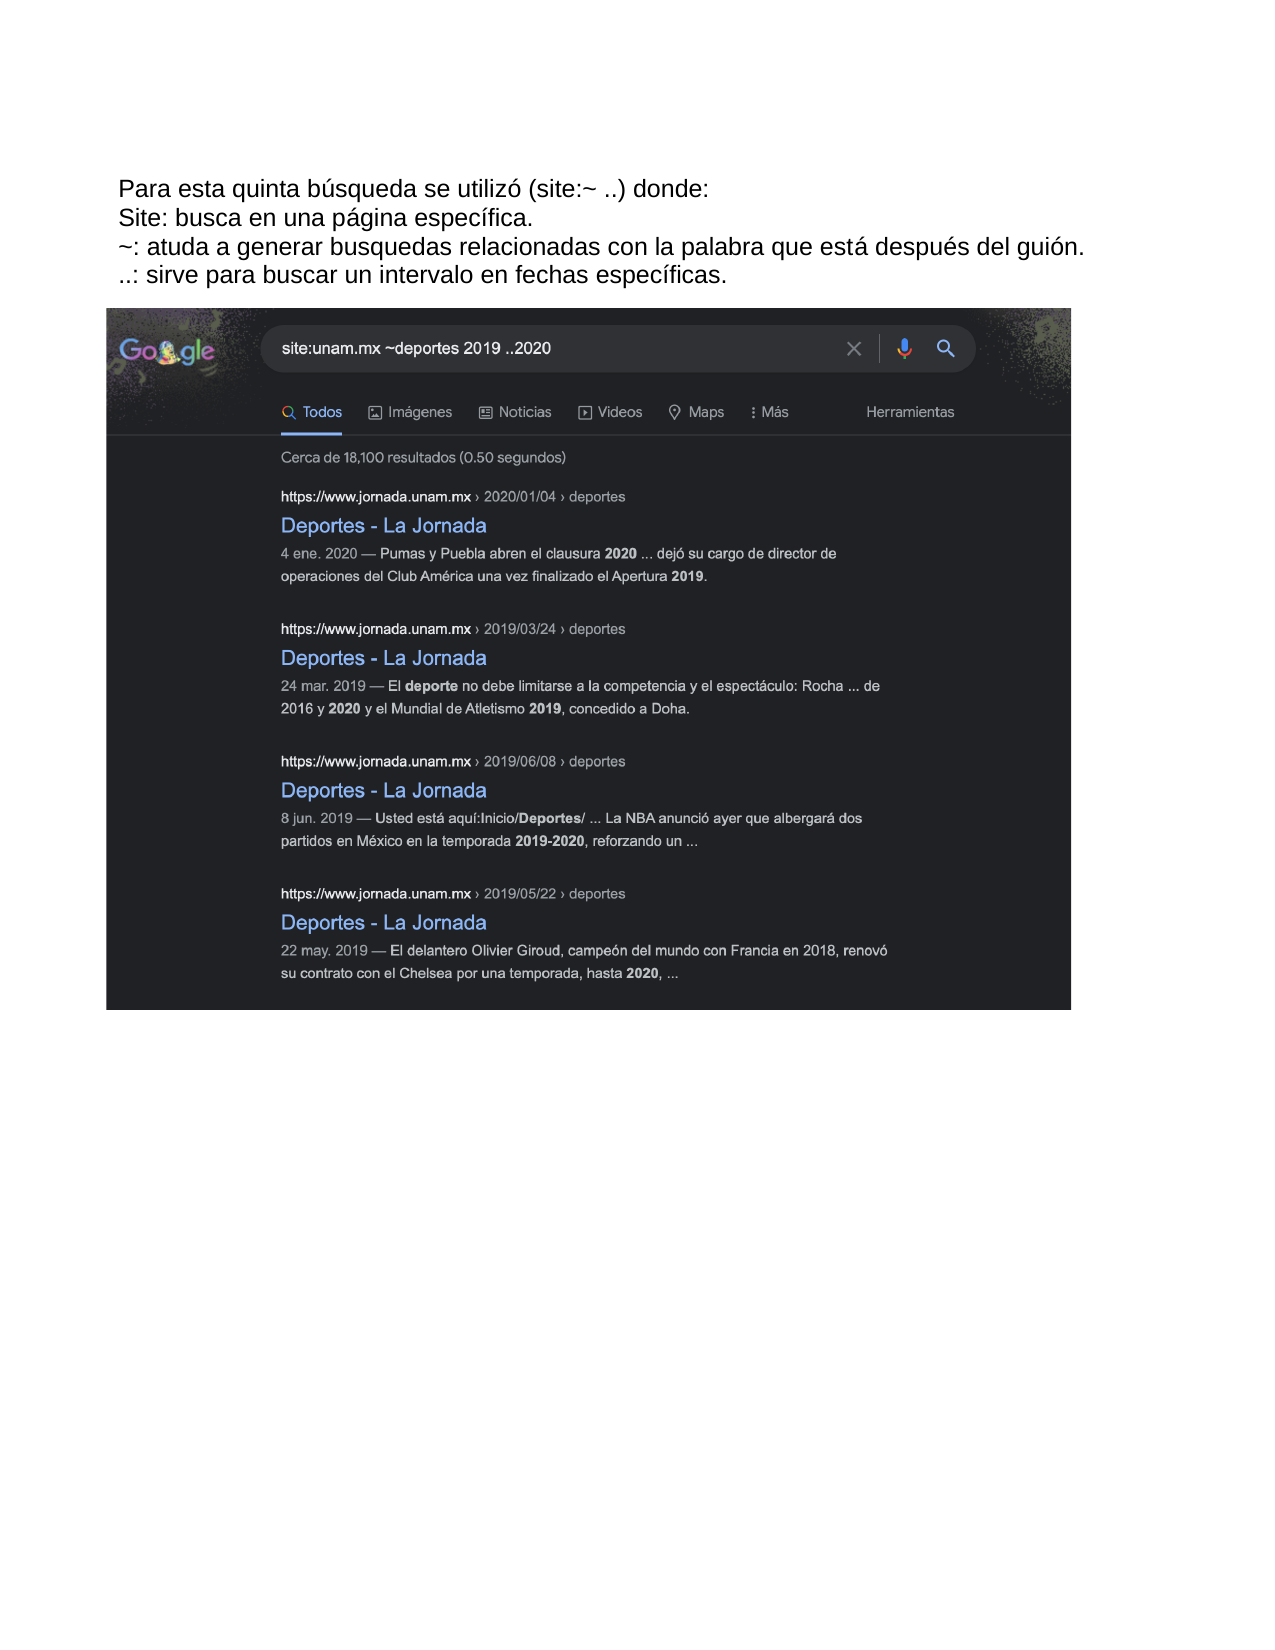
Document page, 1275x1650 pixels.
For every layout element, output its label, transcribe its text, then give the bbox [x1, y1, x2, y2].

text Site: busca en una página específica. [118, 203, 1205, 232]
text ..: sirve para buscar un intervalo en fechas específicas. [118, 260, 1205, 289]
text Para esta quinta búsqueda se utilizó (site:~ ..) donde: [118, 174, 1205, 203]
text ~: atuda a generar busquedas relacionadas con la palabra que está después del guión. [118, 232, 1205, 260]
